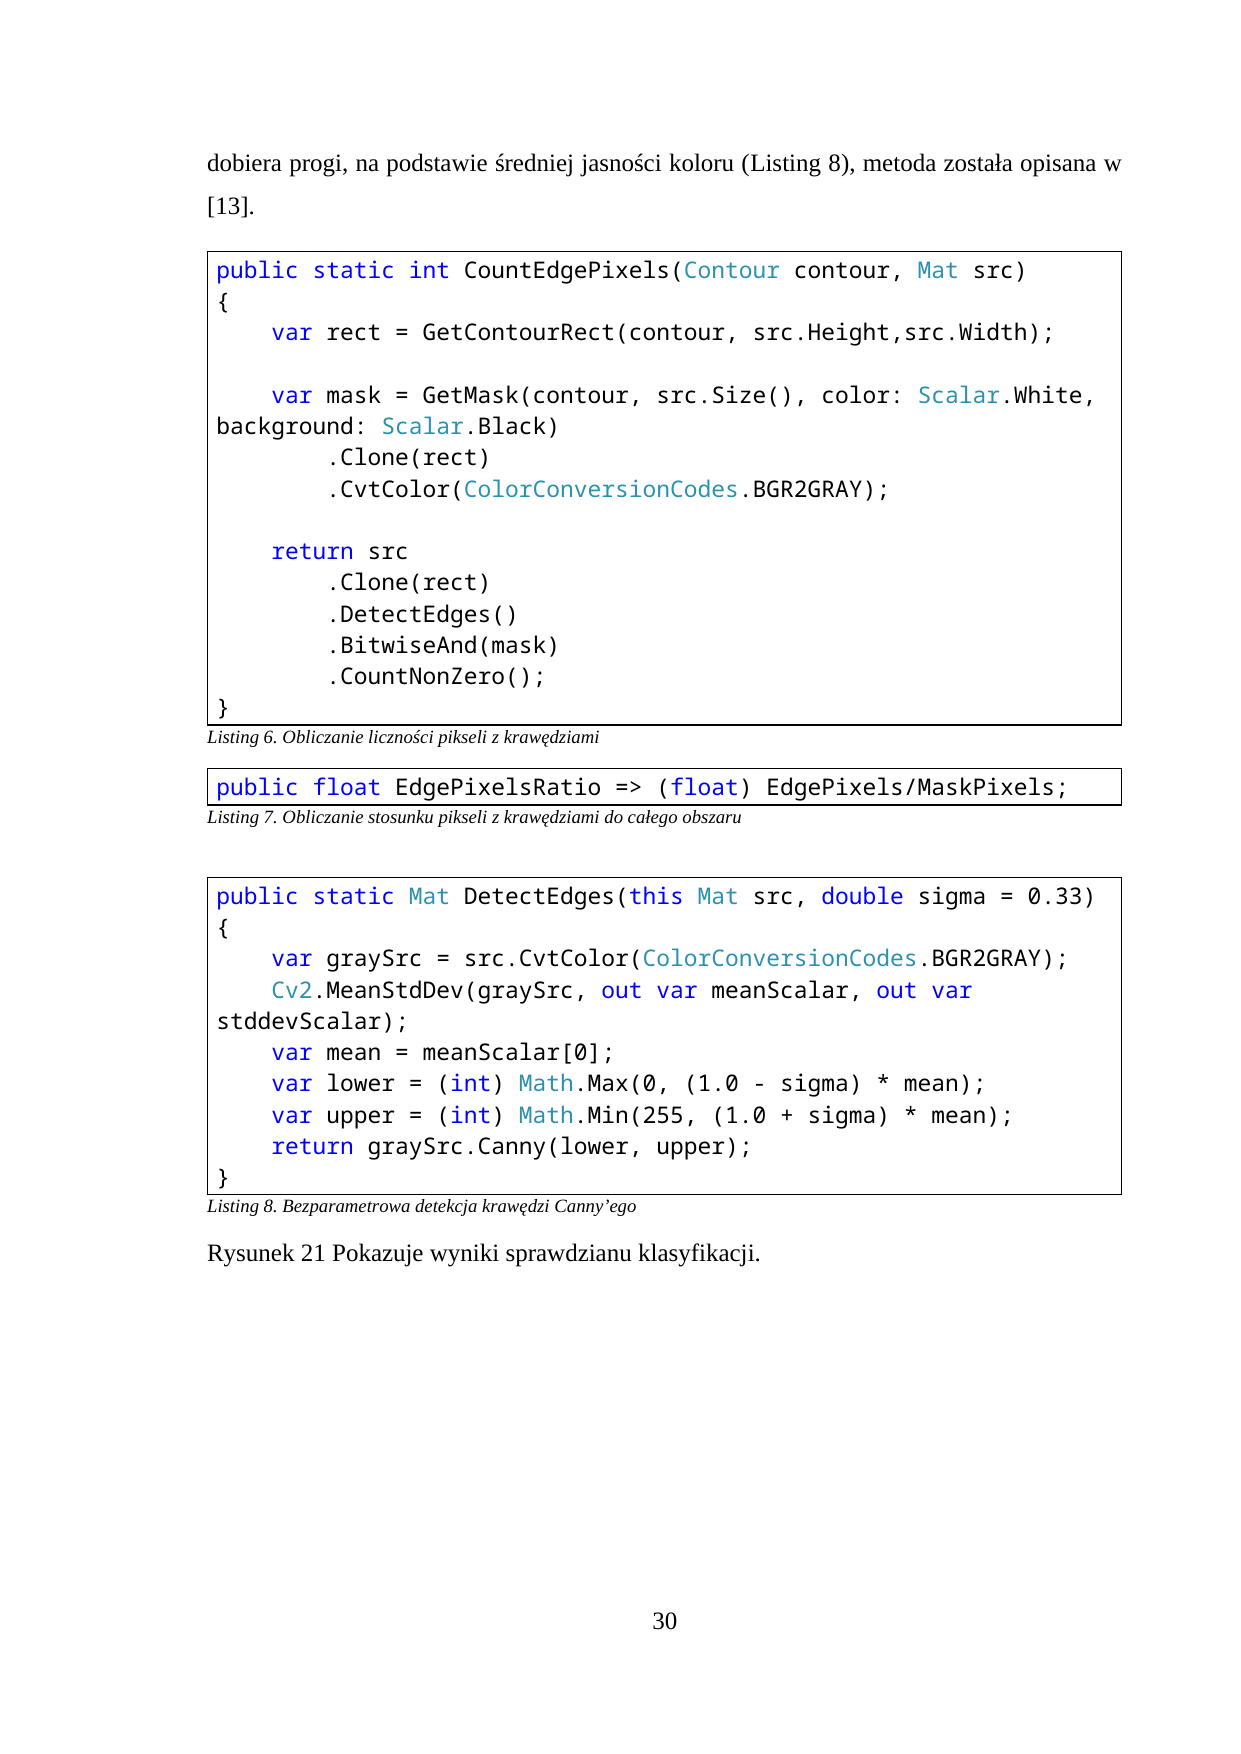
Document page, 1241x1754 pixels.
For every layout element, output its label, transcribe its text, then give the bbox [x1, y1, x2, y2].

list Cv2.MeanStdDev(graySrc, out var meanScalar, out var stddevScalar); [208, 970, 1121, 1033]
list var graySrc = src.CvtColor(ColorConversionCodes.BGR2GRAY); [208, 939, 1121, 970]
list { [208, 282, 1121, 313]
list var mask = GetMask(contour, src.Size(), color: Scalar.White, background: Scalar.Black) [208, 376, 1121, 438]
list .Clone(rect) [208, 438, 1121, 469]
list .DetectEdges() [208, 594, 1121, 626]
list var upper = (int) Math.Min(255, (1.0 + sigma) * mean); [208, 1095, 1121, 1127]
list return graySrc.Canny(lower, upper); [208, 1127, 1121, 1158]
text Listing 8. Bezparametrowa detekcja krawędzi Canny’ego [207, 1195, 1122, 1217]
text dobiera progi, na podstawie średniej jasności koloru (Listing 8), metoda została opisana w [13]. [207, 148, 1122, 219]
list public static Mat DetectEdges(this Mat src, double sigma = 0.33) [208, 878, 1121, 908]
list var lower = (int) Math.Max(0, (1.0 - sigma) * mean); [208, 1064, 1121, 1095]
list .CvtColor(ColorConversionCodes.BGR2GRAY); [208, 469, 1121, 504]
list var mean = meanScalar[0]; [208, 1033, 1121, 1064]
list public float EdgePixelsRatio => (float) EdgePixels/MaskPixels; [208, 769, 1121, 804]
list .Clone(rect) [208, 563, 1121, 594]
list return src [208, 532, 1121, 563]
list public static int CountEdgePixels(Contour contour, Mat src) [208, 252, 1121, 282]
list } [208, 688, 1121, 724]
list .BitwiseAnd(mask) [208, 626, 1121, 657]
text Rysunek 21 Pokazuje wyniki sprawdzianu klasyfikacji. [207, 1238, 1122, 1267]
text Listing 7. Obliczanie stosunku pikseli z krawędziami do całego obszaru [207, 806, 1122, 827]
list var rect = GetContourRect(contour, src.Height,src.Width); [208, 313, 1121, 347]
text Listing 6. Obliczanie liczności pikseli z krawędziami [207, 726, 1122, 747]
list .CountNonZero(); [208, 657, 1121, 688]
list { [208, 908, 1121, 939]
list } [208, 1158, 1121, 1194]
